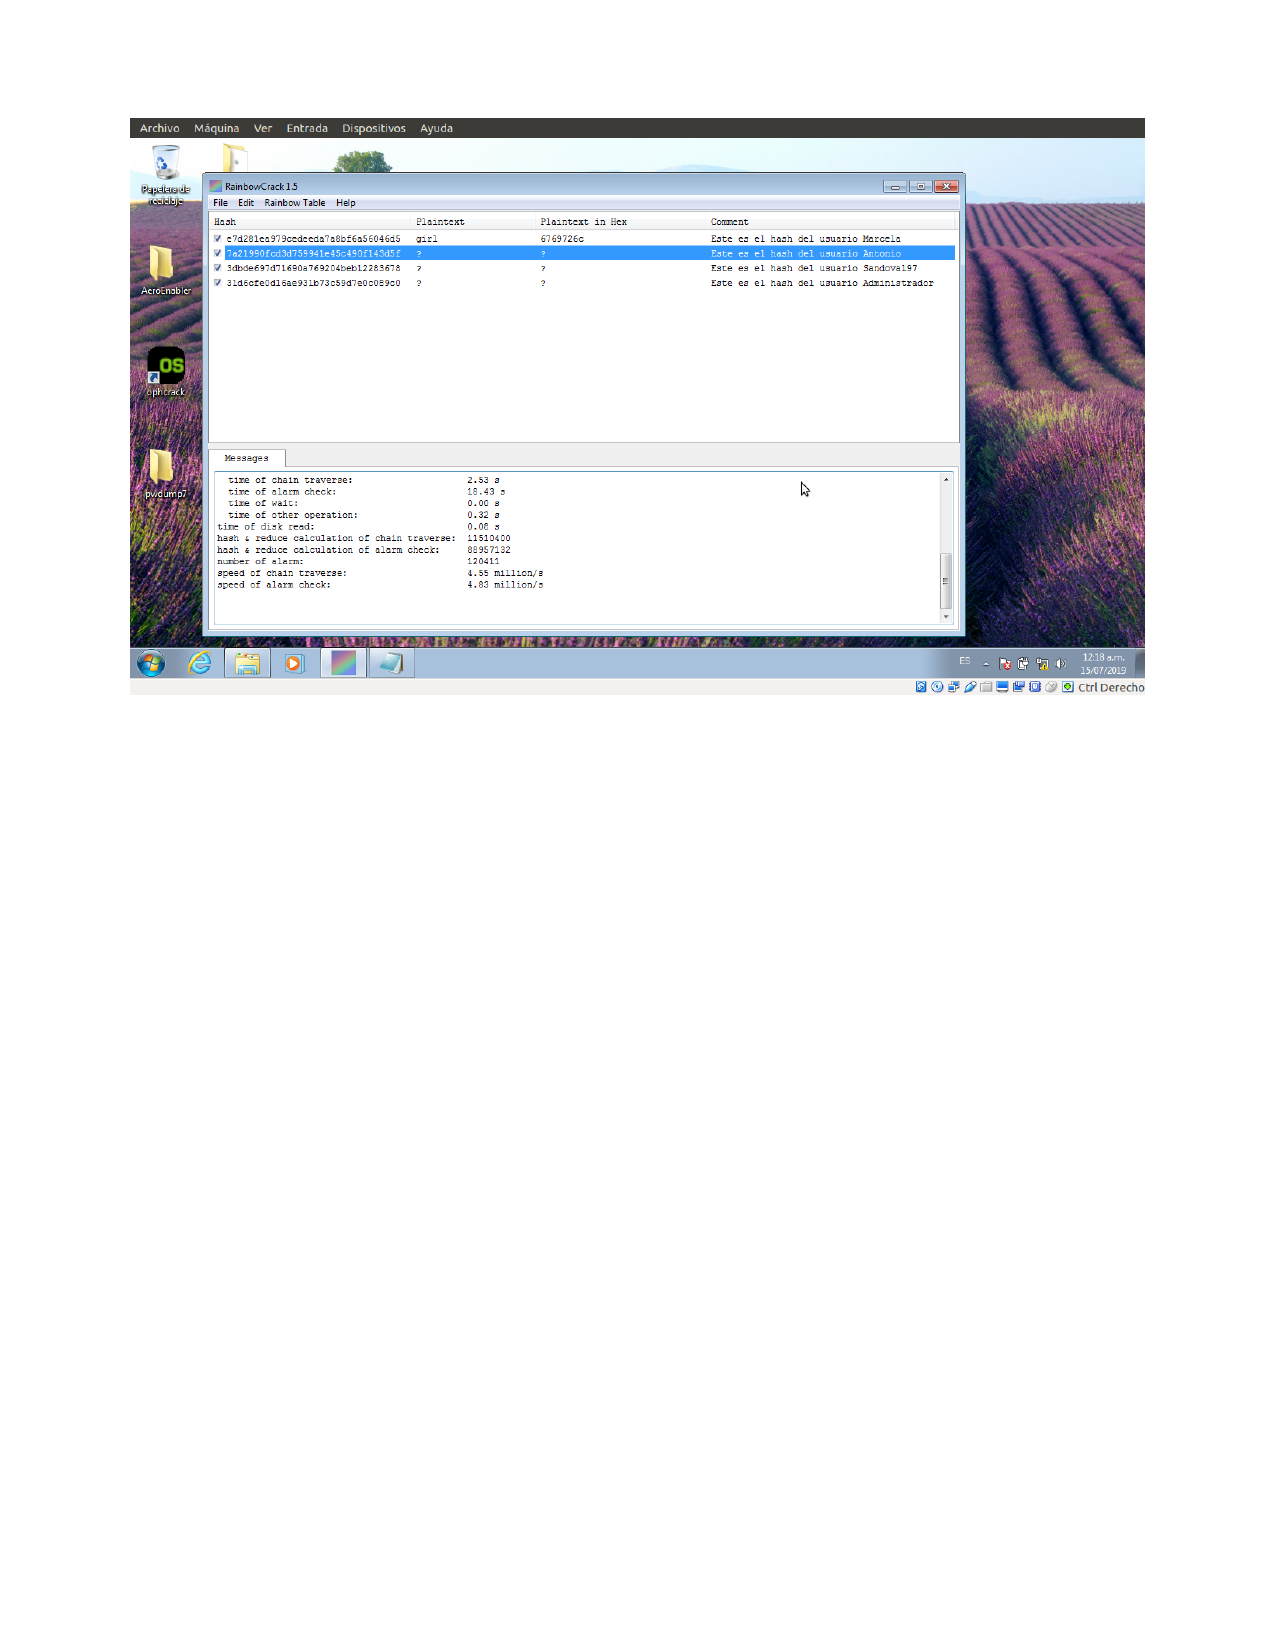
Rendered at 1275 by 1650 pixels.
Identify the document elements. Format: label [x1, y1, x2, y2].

picture [130, 118, 1145, 695]
